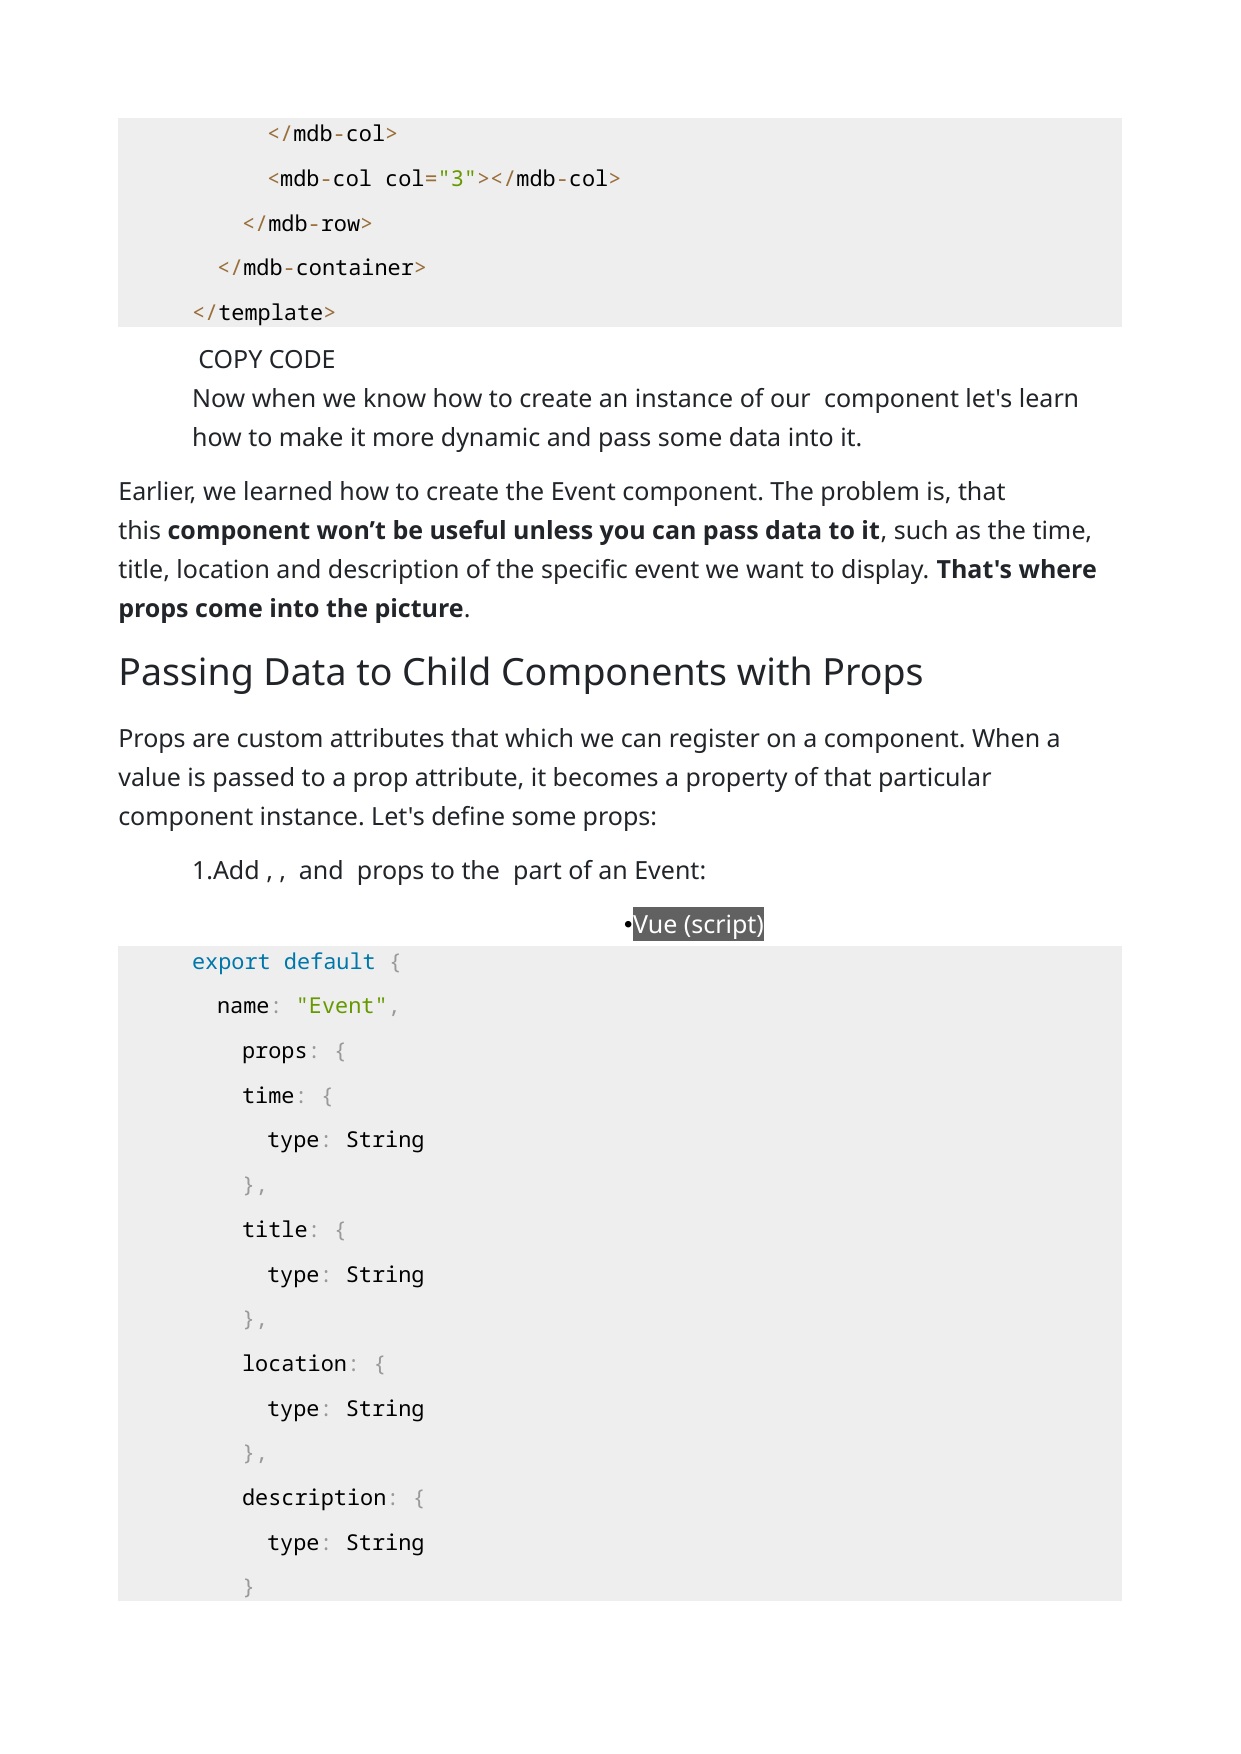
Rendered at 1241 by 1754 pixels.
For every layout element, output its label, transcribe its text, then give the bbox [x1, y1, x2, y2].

list type: String [118, 1258, 1122, 1288]
subtitle Passing Data to Child Components with Props [118, 645, 1122, 696]
list }, [118, 1303, 1122, 1333]
list </mdb-col> [118, 118, 1122, 148]
list type: String [118, 1527, 1122, 1556]
list export default { [118, 946, 1122, 976]
text Earlier, we learned how to create the Event component. The problem is, that this component won’t be useful unless you can pass data to it, such as the time, title, location and description of the specific event we want to display. That's where props come into the picture. [118, 474, 1122, 625]
list }, [118, 1437, 1122, 1467]
list name: "Event", [118, 990, 1122, 1020]
list <mdb-col col="3"></mdb-col> [118, 163, 1122, 193]
list } [118, 1571, 1122, 1601]
list </template> [118, 297, 1122, 327]
list }, [118, 1169, 1122, 1199]
list type: String [118, 1393, 1122, 1422]
text Props are custom attributes that which we can register on a component. When a value is passed to a prop attribute, it becomes a property of that particular component instance. Let's define some props: [118, 721, 1122, 833]
list description: { [118, 1482, 1122, 1512]
list location: { [118, 1348, 1122, 1378]
list props: { [118, 1035, 1122, 1065]
list </mdb-container> [118, 252, 1122, 282]
list COPY CODE [118, 342, 1122, 376]
list Add , , and props to the part of an Event: [118, 853, 1122, 887]
list title: { [118, 1214, 1122, 1244]
list time: { [118, 1080, 1122, 1109]
list Vue (script) [118, 907, 1122, 941]
list Now when we know how to create an instance of our component let's learn how to make it more dynamic and pass some data into it. [118, 381, 1122, 454]
list </mdb-row> [118, 207, 1122, 237]
list type: String [118, 1124, 1122, 1154]
